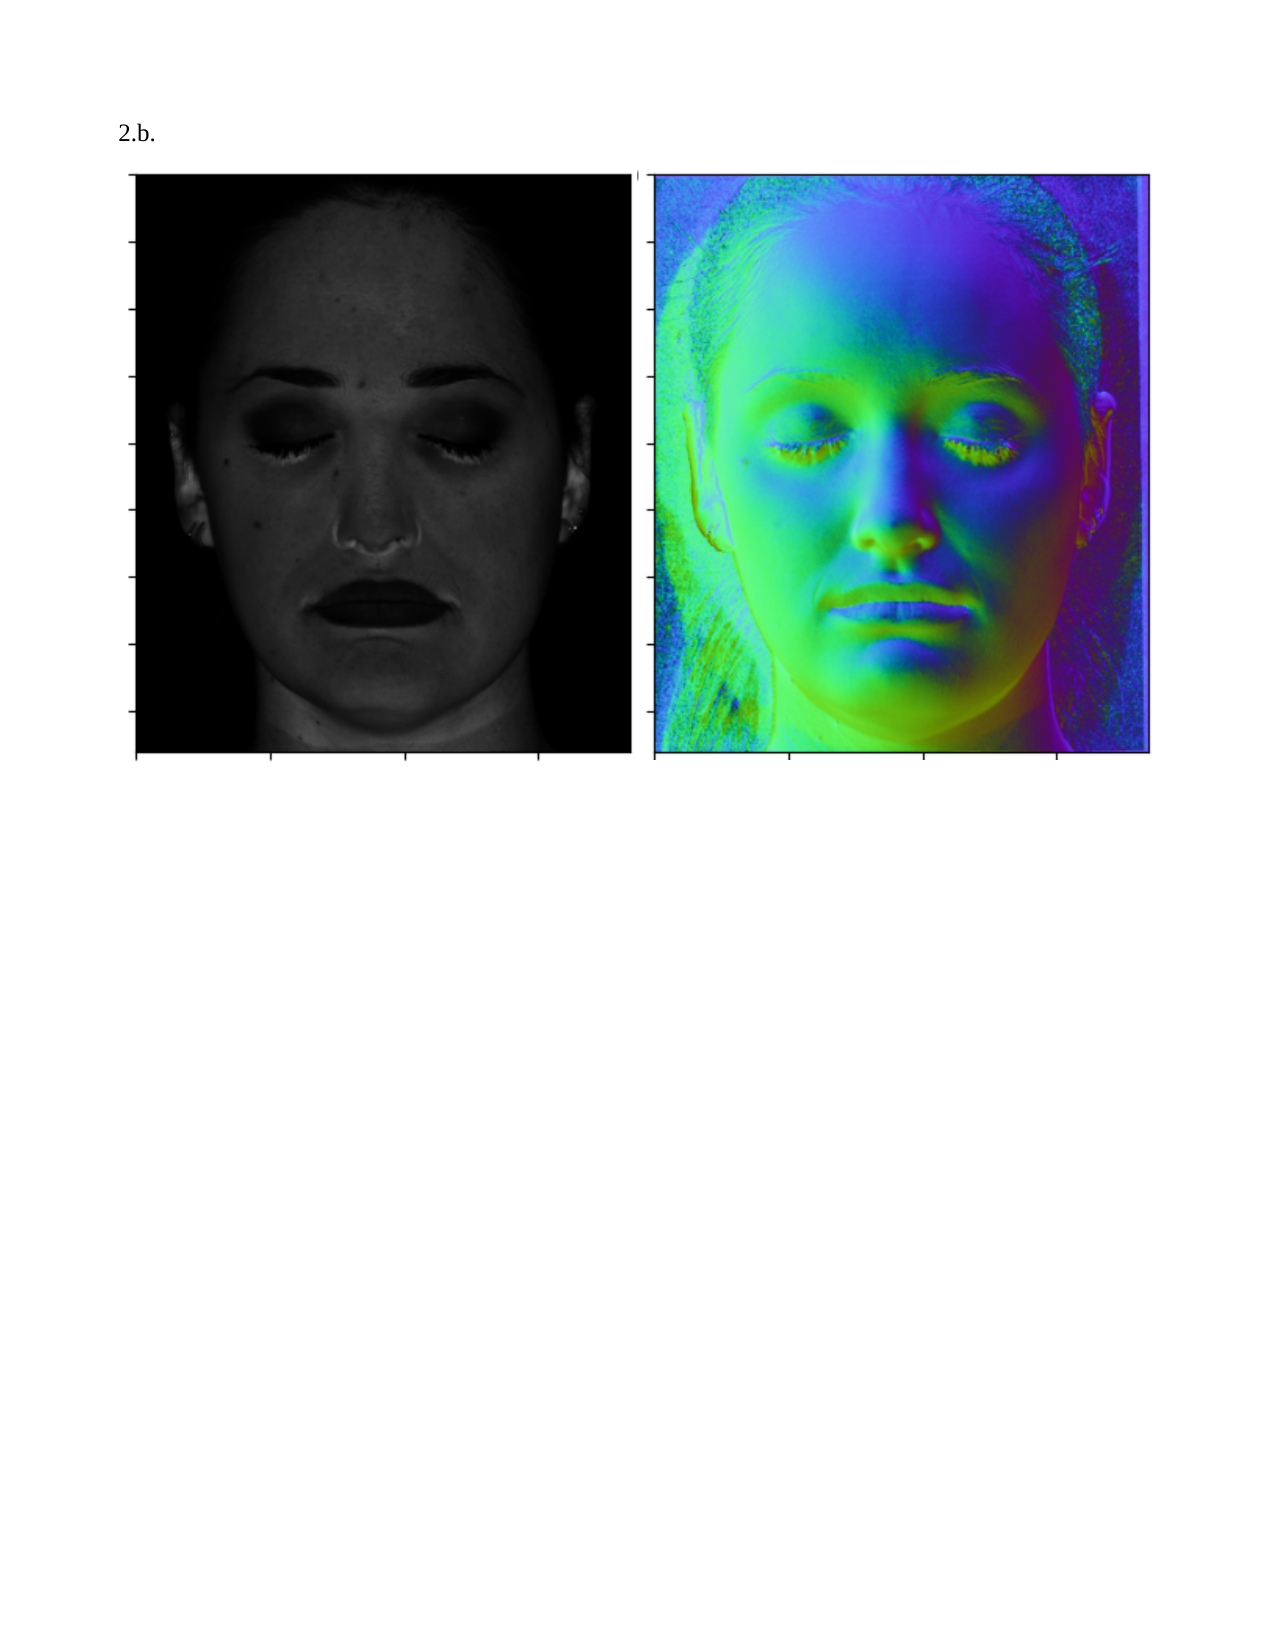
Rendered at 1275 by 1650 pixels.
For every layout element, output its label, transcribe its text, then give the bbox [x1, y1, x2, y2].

picture [128, 165, 1158, 766]
text 2.b. [118, 118, 1157, 147]
